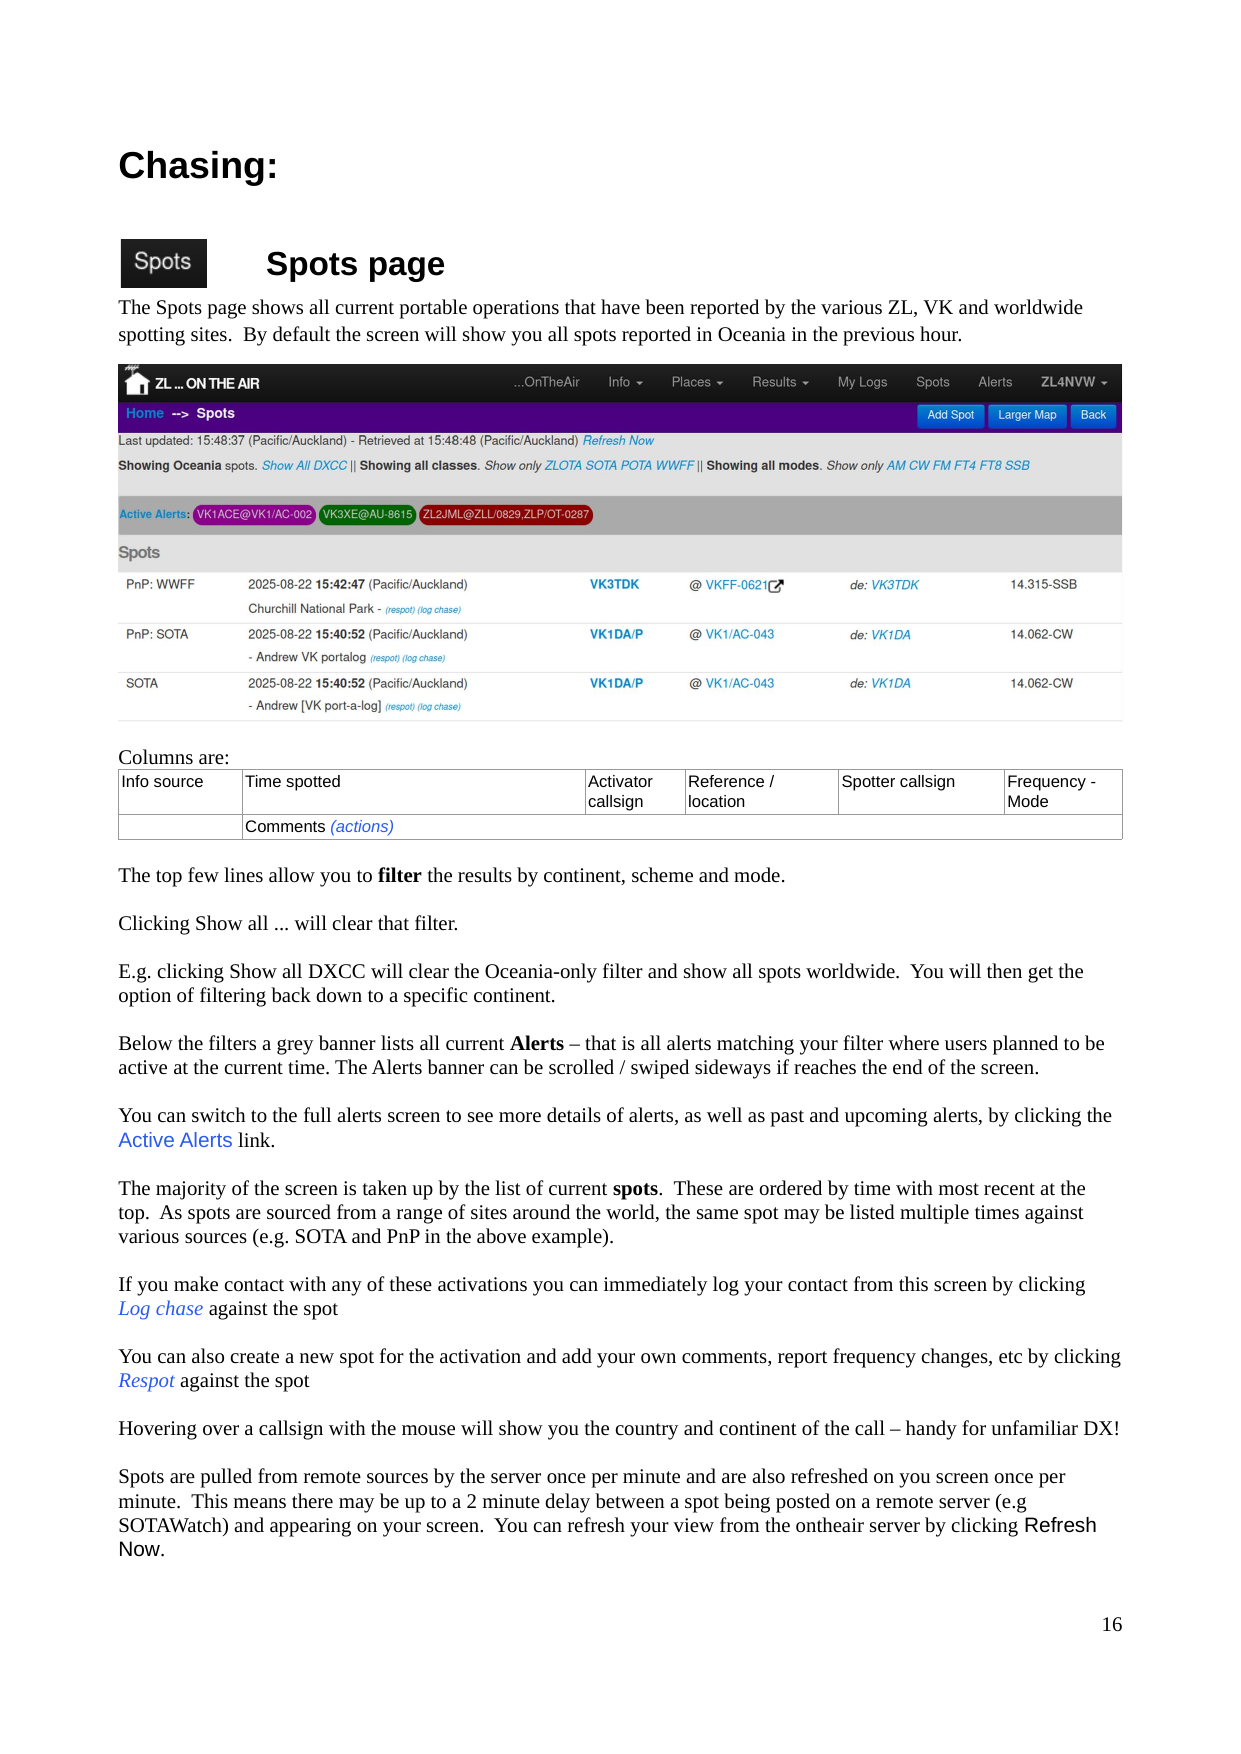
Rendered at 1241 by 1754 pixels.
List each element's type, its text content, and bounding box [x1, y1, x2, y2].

subtitle Chasing: [118, 143, 1122, 186]
text Clicking Show all ... will clear that filter. [118, 911, 1122, 935]
table_cell [119, 815, 242, 839]
subtitle Spots page [207, 244, 1122, 282]
text The Spots page shows all current portable operations that have been reported by the various ZL, VK and worldwide spotting sites. By default the screen will show you all spots reported in Oceania in the previous hour. [118, 294, 1122, 346]
text Below the filters a grey banner lists all current Alerts – that is all alerts matching your filter where users planned to be active at the current time. The Alerts banner can be scrolled / swiped sideways if reaches the end of the screen. [118, 1031, 1122, 1079]
table_header Activator callsign [586, 770, 685, 813]
text You can switch to the full alerts screen to see more details of alerts, as well as past and upcoming alerts, by clicking the Active Alerts link. [118, 1103, 1122, 1152]
table_header Reference / location [686, 770, 838, 813]
text You can also create a new spot for the activation and add your own comments, report frequency changes, etc by clicking Respot against the spot [118, 1344, 1122, 1392]
text Hovering over a callsign with the mouse will show you the country and continent of the call – handy for unfamiliar DX! [118, 1416, 1122, 1440]
picture [120, 239, 207, 288]
table_header Spotter callsign [839, 770, 1004, 813]
text E.g. clicking Show all DXCC will clear the Oceania-only filter and show all spots worldwide. You will then get the option of filtering back down to a specific continent. [118, 959, 1122, 1007]
table_header Info source [119, 770, 242, 813]
table_header Time spotted [243, 770, 585, 813]
text Columns are: [118, 745, 1122, 769]
table_header Frequency - Mode [1005, 770, 1122, 813]
text Spots are pulled from remote sources by the server once per minute and are also refreshed on you screen once per minute. This means there may be up to a 2 minute delay between a spot being posted on a remote server (e.g SOTAWatch) and appearing on your screen. You can refresh your view from the ontheair server by clicking Refresh Now. [118, 1464, 1122, 1561]
text The top few lines allow you to filter the results by continent, scheme and mode. [118, 863, 1122, 887]
text The majority of the screen is taken up by the list of current spots. These are ordered by time with most recent at the top. As spots are sourced from a range of sites around the world, the same spot may be listed multiple times against various sources (e.g. SOTA and PnP in the above example). [118, 1176, 1122, 1248]
picture [118, 364, 1123, 722]
table_cell Comments (actions) [243, 815, 1122, 839]
text If you make contact with any of these activations you can immediately log your contact from this screen by clicking Log chase against the spot [118, 1272, 1122, 1320]
